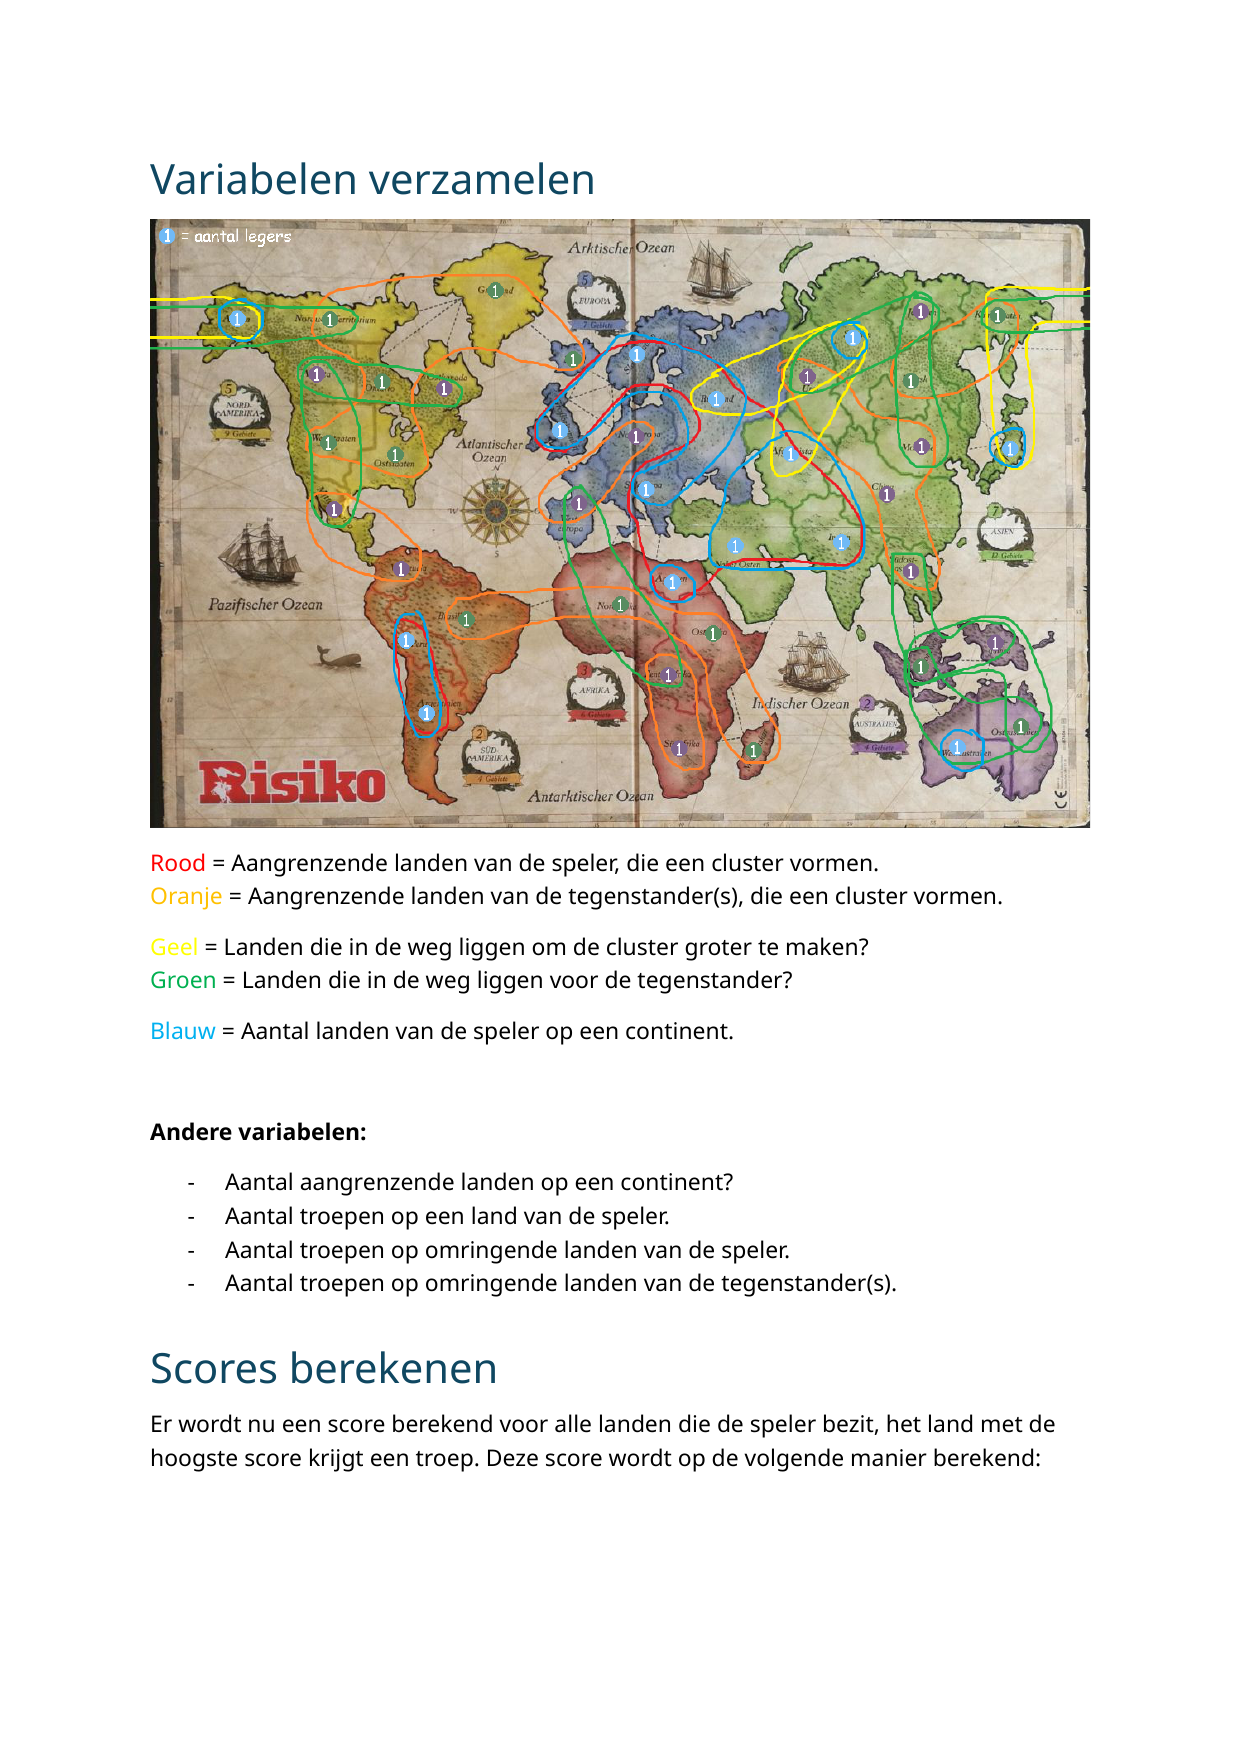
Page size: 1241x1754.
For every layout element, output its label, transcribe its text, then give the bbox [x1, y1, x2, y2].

text Er wordt nu een score berekend voor alle landen die de speler bezit, het land met de hoogste score krijgt een troep. Deze score wordt op de volgende manier berekend: [150, 1408, 1090, 1473]
text Andere variabelen: [150, 1116, 1090, 1147]
list Aantal troepen op een land van de speler. [187, 1200, 1090, 1231]
text Rood = Aangrenzende landen van de speler, die een cluster vormen. Oranje = Aangrenzende landen van de tegenstander(s), die een cluster vormen. [150, 847, 1090, 912]
subtitle Scores berekenen [150, 1339, 1090, 1395]
subtitle Variabelen verzamelen [150, 150, 1090, 207]
list Aantal troepen op omringende landen van de tegenstander(s). [187, 1267, 1090, 1299]
text Geel = Landen die in de weg liggen om de cluster groter te maken? Groen = Landen die in de weg liggen voor de tegenstander? [150, 931, 1090, 996]
list Aantal aangrenzende landen op een continent? [187, 1166, 1090, 1197]
text Blauw = Aantal landen van de speler op een continent. [150, 1015, 1090, 1046]
picture [150, 219, 1091, 828]
list Aantal troepen op omringende landen van de speler. [187, 1234, 1090, 1265]
